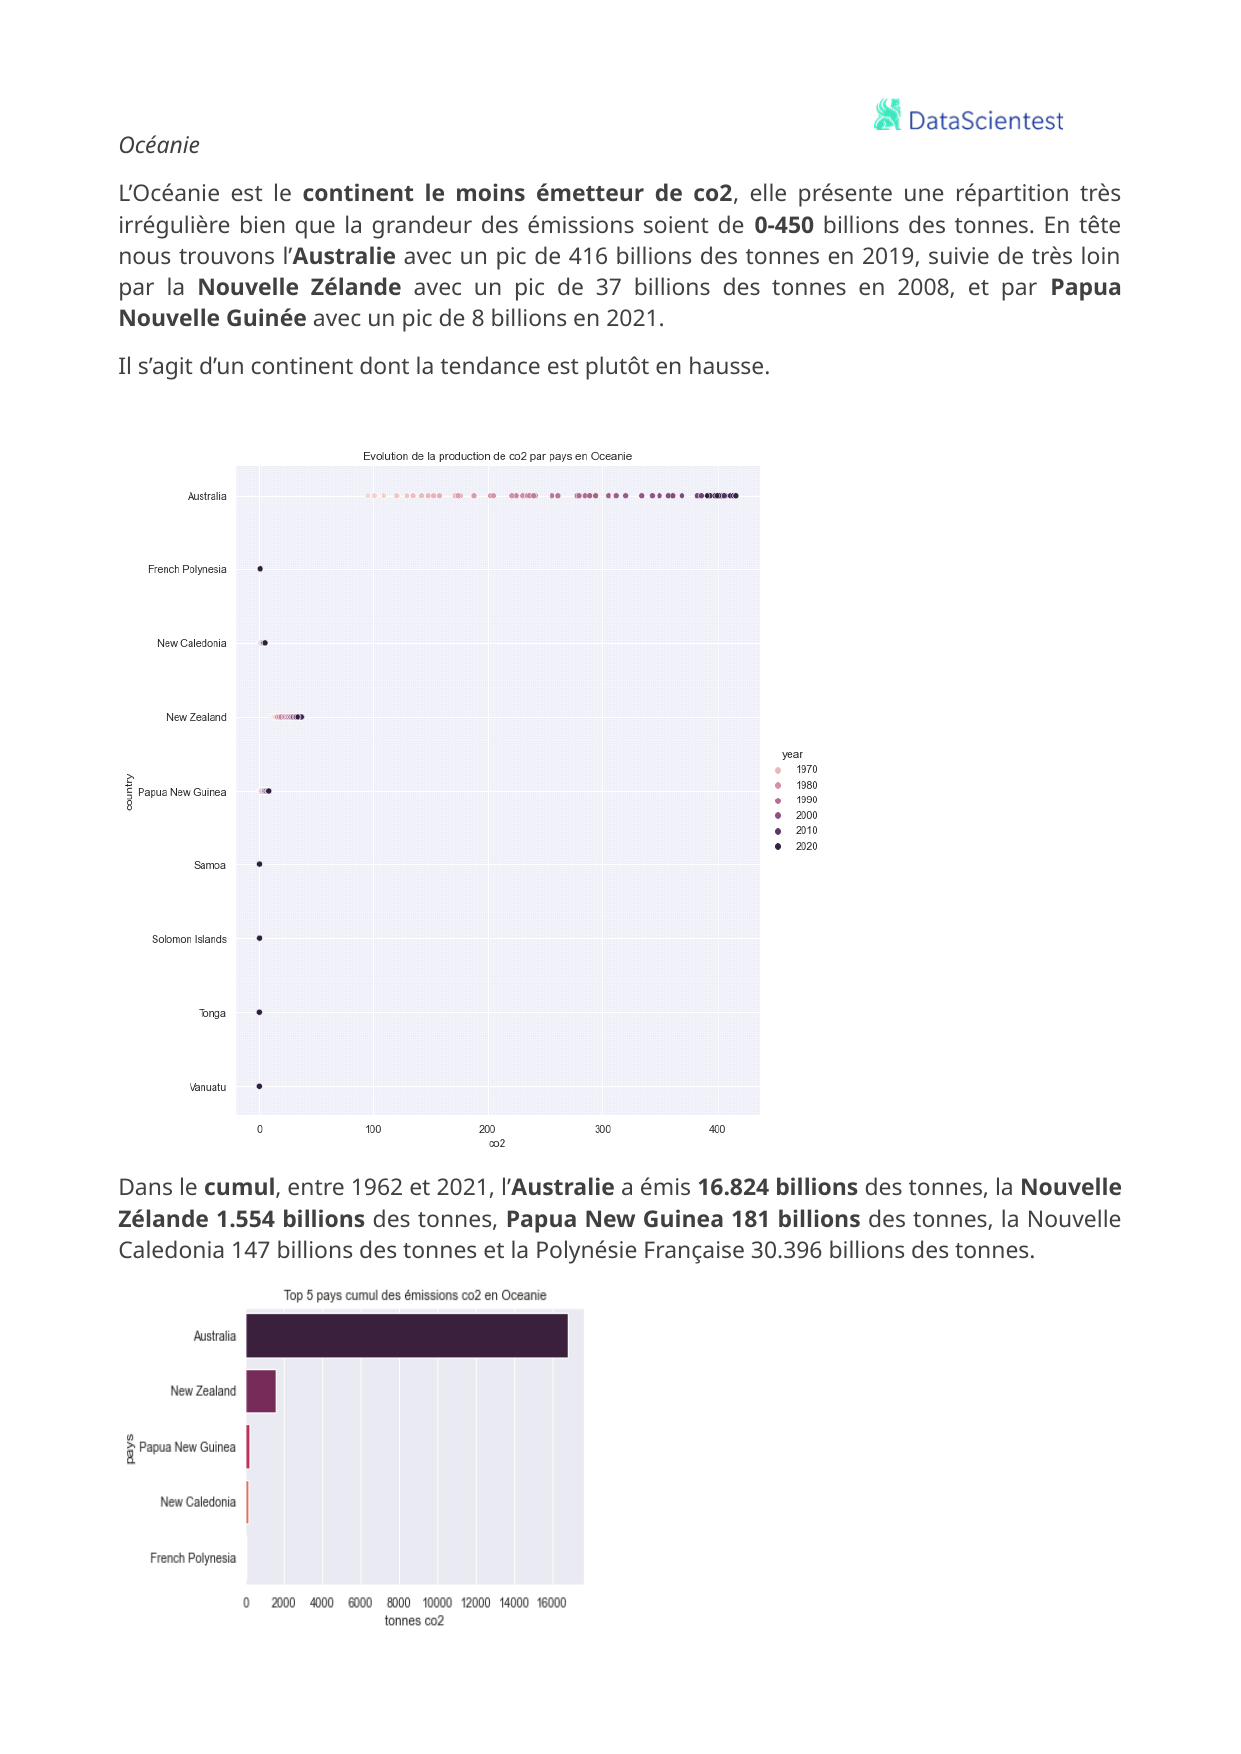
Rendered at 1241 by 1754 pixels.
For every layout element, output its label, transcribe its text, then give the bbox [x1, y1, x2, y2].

text Océanie [118, 129, 1122, 161]
text Dans le cumul, entre 1962 et 2021, l’Australie a émis 16.824 billions des tonnes, la Nouvelle Zélande 1.554 billions des tonnes, Papua New Guinea 181 billions des tonnes, la Nouvelle Caledonia 147 billions des tonnes et la Polynésie Française 30.396 billions des tonnes. [118, 1171, 1122, 1265]
text L’Océanie est le continent le moins émetteur de co2, elle présente une répartition très irrégulière bien que la grandeur des émissions soient de 0-450 billions des tonnes. En tête nous trouvons l’Australie avec un pic de 416 billions des tonnes en 2019, suivie de très loin par la Nouvelle Zélande avec un pic de 37 billions des tonnes en 2008, et par Papua Nouvelle Guinée avec un pic de 8 billions en 2021. [118, 177, 1122, 333]
text Il s’agit d’un continent dont la tendance est plutôt en hausse. [118, 350, 1122, 381]
